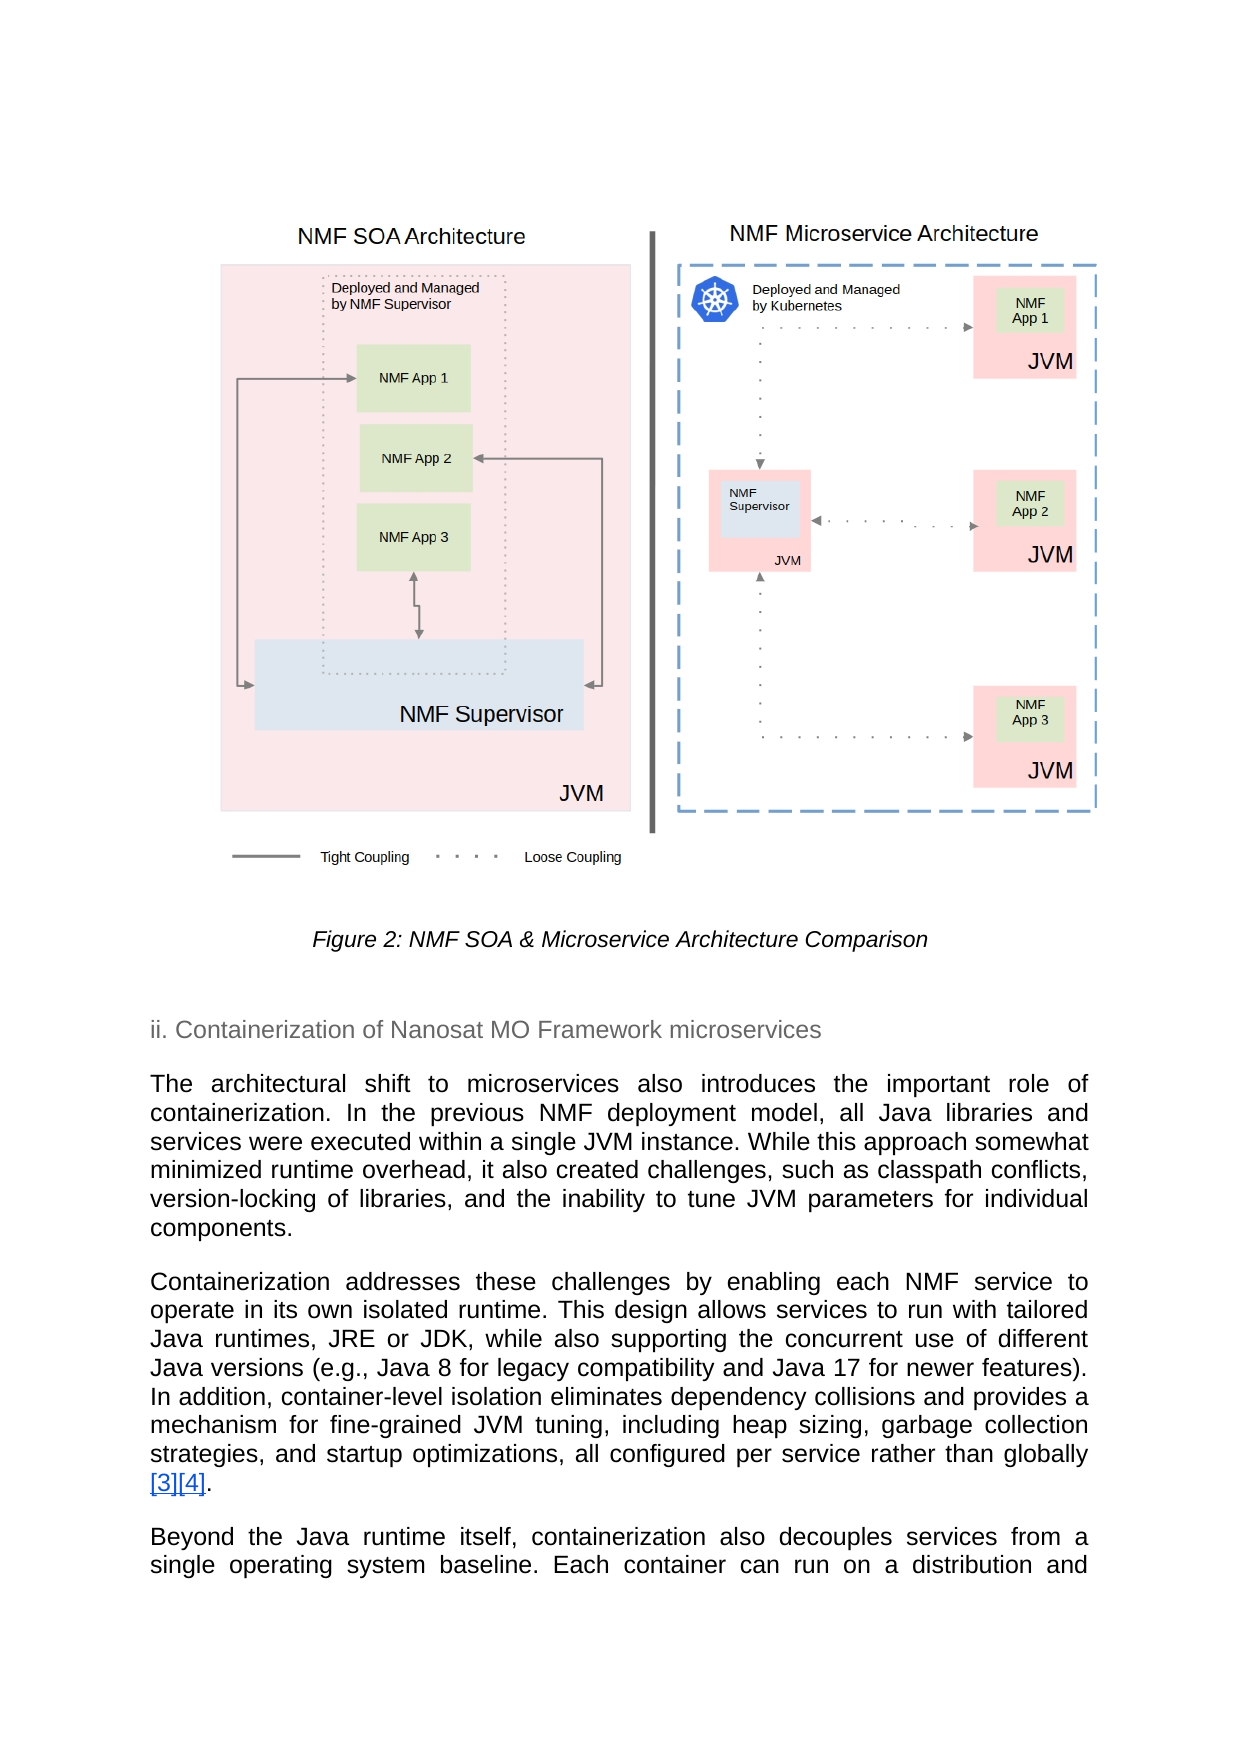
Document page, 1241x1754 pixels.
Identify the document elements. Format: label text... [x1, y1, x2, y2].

text Beyond the Java runtime itself, containerization also decouples services from a single operating system baseline. Each container can run on a distribution and [150, 1522, 1090, 1579]
picture [150, 150, 1150, 922]
text The architectural shift to microservices also introduces the important role of containerization. In the previous NMF deployment model, all Java libraries and services were executed within a single JVM instance. While this approach somewhat minimized runtime overhead, it also created challenges, such as classpath conflicts, version-locking of libraries, and the inability to tune JVM parameters for individual components. [150, 1069, 1090, 1242]
text Figure 2: NMF SOA & Microservice Architecture Comparison [150, 926, 1090, 952]
text Containerization addresses these challenges by enabling each NMF service to operate in its own isolated runtime. This design allows services to run with tailored Java runtimes, JRE or JDK, while also supporting the concurrent use of different Java versions (e.g., Java 8 for legacy compatibility and Java 17 for newer features). In addition, container-level isolation eliminates dependency collisions and provides a mechanism for fine-grained JVM tuning, including heap sizing, garbage collection strategies, and startup optimizations, all configured per service rather than globally [3][4]. [150, 1267, 1090, 1497]
subtitle ii. Containerization of Nanosat MO Framework microservices [150, 1015, 1090, 1044]
